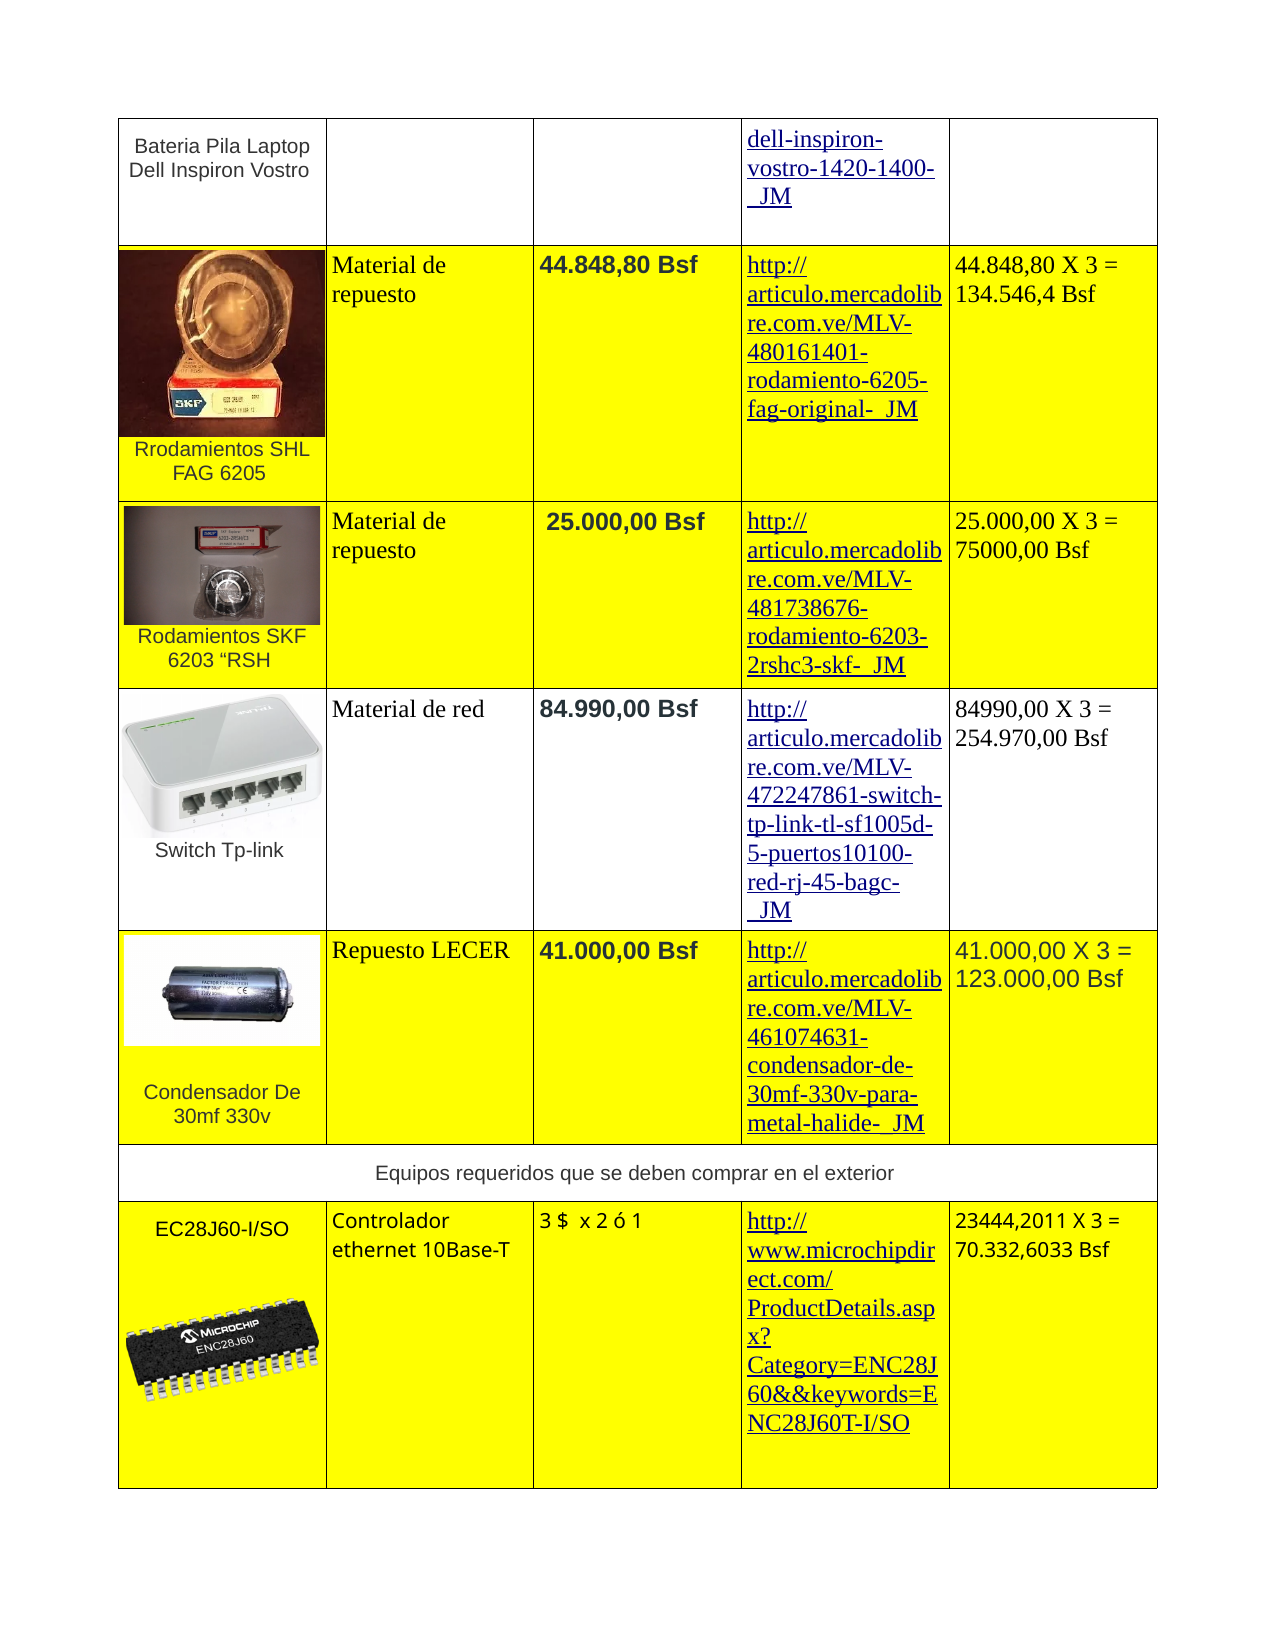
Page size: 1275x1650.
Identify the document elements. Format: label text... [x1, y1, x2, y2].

table_cell 44.848,80 Bsf [534, 246, 741, 501]
table_cell Material de repuesto [327, 502, 533, 688]
table_cell [119, 689, 326, 837]
table_cell 84990,00 X 3 = 254.970,00 Bsf [950, 689, 1157, 930]
table_cell Equipos requeridos que se deben comprar en el exterior [119, 1145, 1157, 1201]
table_cell [119, 1448, 326, 1488]
table_cell 84.990,00 Bsf [534, 689, 741, 930]
table_cell http://www.microchipdirect.com/ProductDetails.aspx?Category=ENC28J60&&keywords=ENC28J60T-I/SO [742, 1202, 949, 1488]
table_cell 25.000,00 X 3 = 75000,00 Bsf [950, 502, 1157, 688]
table_cell 3 $ x 2 ó 1 [534, 1202, 741, 1488]
picture [123, 1251, 320, 1448]
table_cell [950, 119, 1157, 245]
picture [121, 694, 323, 838]
table_cell Rodamientos SKF 6203 “RSH [119, 502, 326, 688]
table_cell dell-inspiron-vostro-1420-1400-_JM [742, 119, 949, 245]
table_cell Controlador ethernet 10Base-T [327, 1202, 533, 1488]
table_cell Bateria Pila Laptop Dell Inspiron Vostro [119, 119, 326, 245]
table_cell [327, 119, 533, 245]
table_cell Material de repuesto [327, 246, 533, 501]
table_cell http://articulo.mercadolibre.com.ve/MLV-472247861-switch-tp-link-tl-sf1005d-5-puertos10100-red-rj-45-bagc-_JM [742, 689, 949, 930]
table_cell EC28J60-I/SO [119, 1202, 326, 1447]
table_cell Rrodamientos SHL FAG 6205 [119, 246, 326, 501]
table_cell Switch Tp-link [119, 838, 326, 930]
table_cell Condensador De 30mf 330v [119, 931, 326, 1144]
table_cell 41.000,00 Bsf [534, 931, 741, 1144]
table_cell http://articulo.mercadolibre.com.ve/MLV-480161401-rodamiento-6205-fag-original-_JM [742, 246, 949, 501]
picture [123, 506, 320, 625]
table_cell 23444,2011 X 3 = 70.332,6033 Bsf [950, 1202, 1157, 1488]
table_cell Repuesto LECER [327, 931, 533, 1144]
table_cell 41.000,00 X 3 = 123.000,00 Bsf [950, 931, 1157, 1144]
table_cell http://articulo.mercadolibre.com.ve/MLV-461074631-condensador-de-30mf-330v-para-metal-halide-_JM [742, 931, 949, 1144]
picture [118, 250, 325, 437]
table_cell 25.000,00 Bsf [534, 502, 741, 688]
table_cell 44.848,80 X 3 = 134.546,4 Bsf [950, 246, 1157, 501]
picture [123, 935, 320, 1046]
table_cell [534, 119, 741, 245]
table_cell http://articulo.mercadolibre.com.ve/MLV-481738676-rodamiento-6203-2rshc3-skf-_JM [742, 502, 949, 688]
table_cell Material de red [327, 689, 533, 930]
